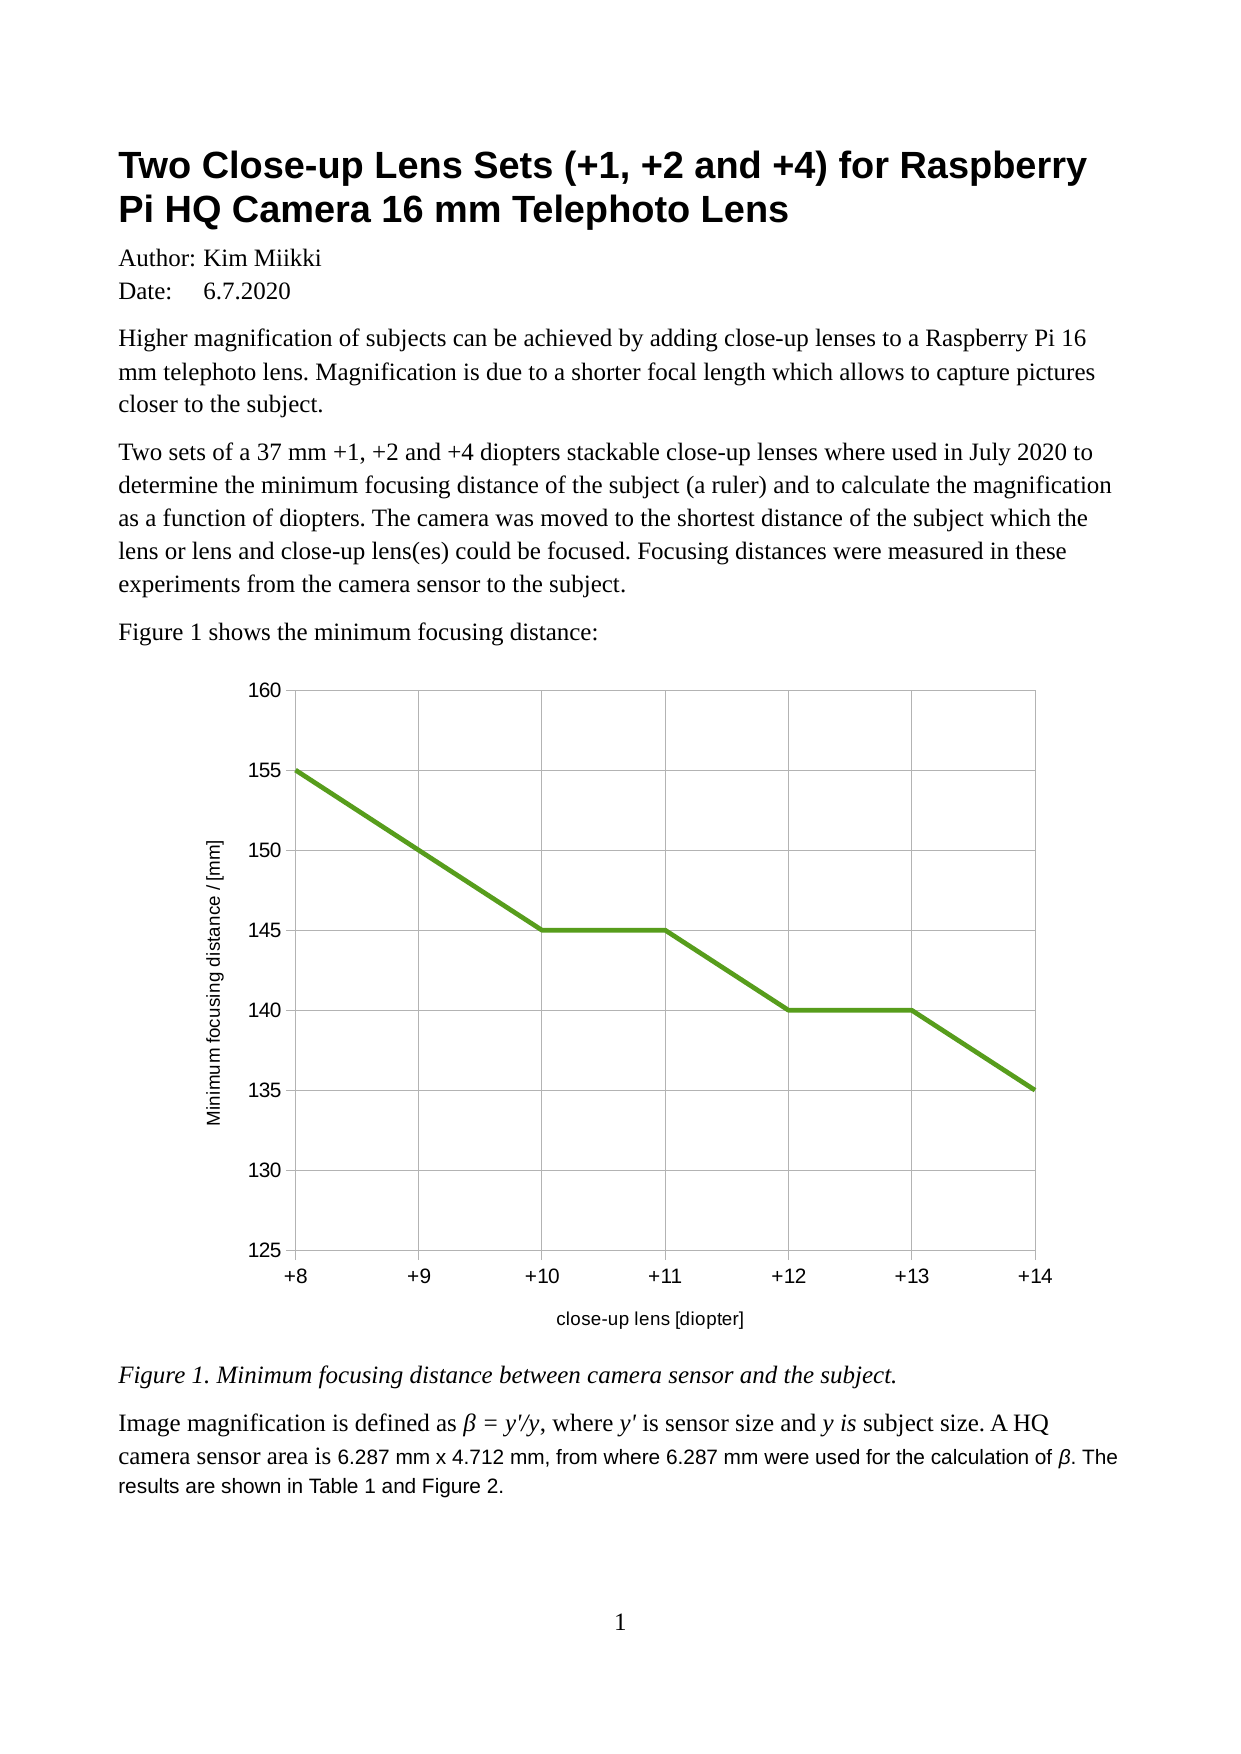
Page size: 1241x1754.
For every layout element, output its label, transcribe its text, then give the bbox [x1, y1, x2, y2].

text Two sets of a 37 mm +1, +2 and +4 diopters stackable close-up lenses where used in July 2020 to determine the minimum focusing distance of the subject (a ruler) and to calculate the magnification as a function of diopters. The camera was moved to the shortest distance of the subject which the lens or lens and close-up lens(es) could be focused. Focusing distances were measured in these experiments from the camera sensor to the subject. [118, 437, 1122, 598]
text Image magnification is defined as β = y'/y, where y' is sensor size and y is subject size. A HQ camera sensor area is 6.287 mm x 4.712 mm, from where 6.287 mm were used for the calculation of β. The results are shown in Table 1 and Figure 2. [118, 1408, 1122, 1497]
subtitle Two Close-up Lens Sets (+1, +2 and +4) for Raspberry Pi HQ Camera 16 mm Telephoto Lens [118, 143, 1122, 230]
text Higher magnification of subjects can be achieved by adding close-up lenses to a Raspberry Pi 16 mm telephoto lens. Magnification is due to a shorter focal length which allows to capture pictures closer to the subject. [118, 323, 1122, 418]
text Figure 1. Minimum focusing distance between camera sensor and the subject. [118, 712, 1122, 1389]
text Author: Kim Miikki Date: 6.7.2020 [118, 243, 1122, 305]
text Figure 1 shows the minimum focusing distance: [118, 617, 1122, 646]
